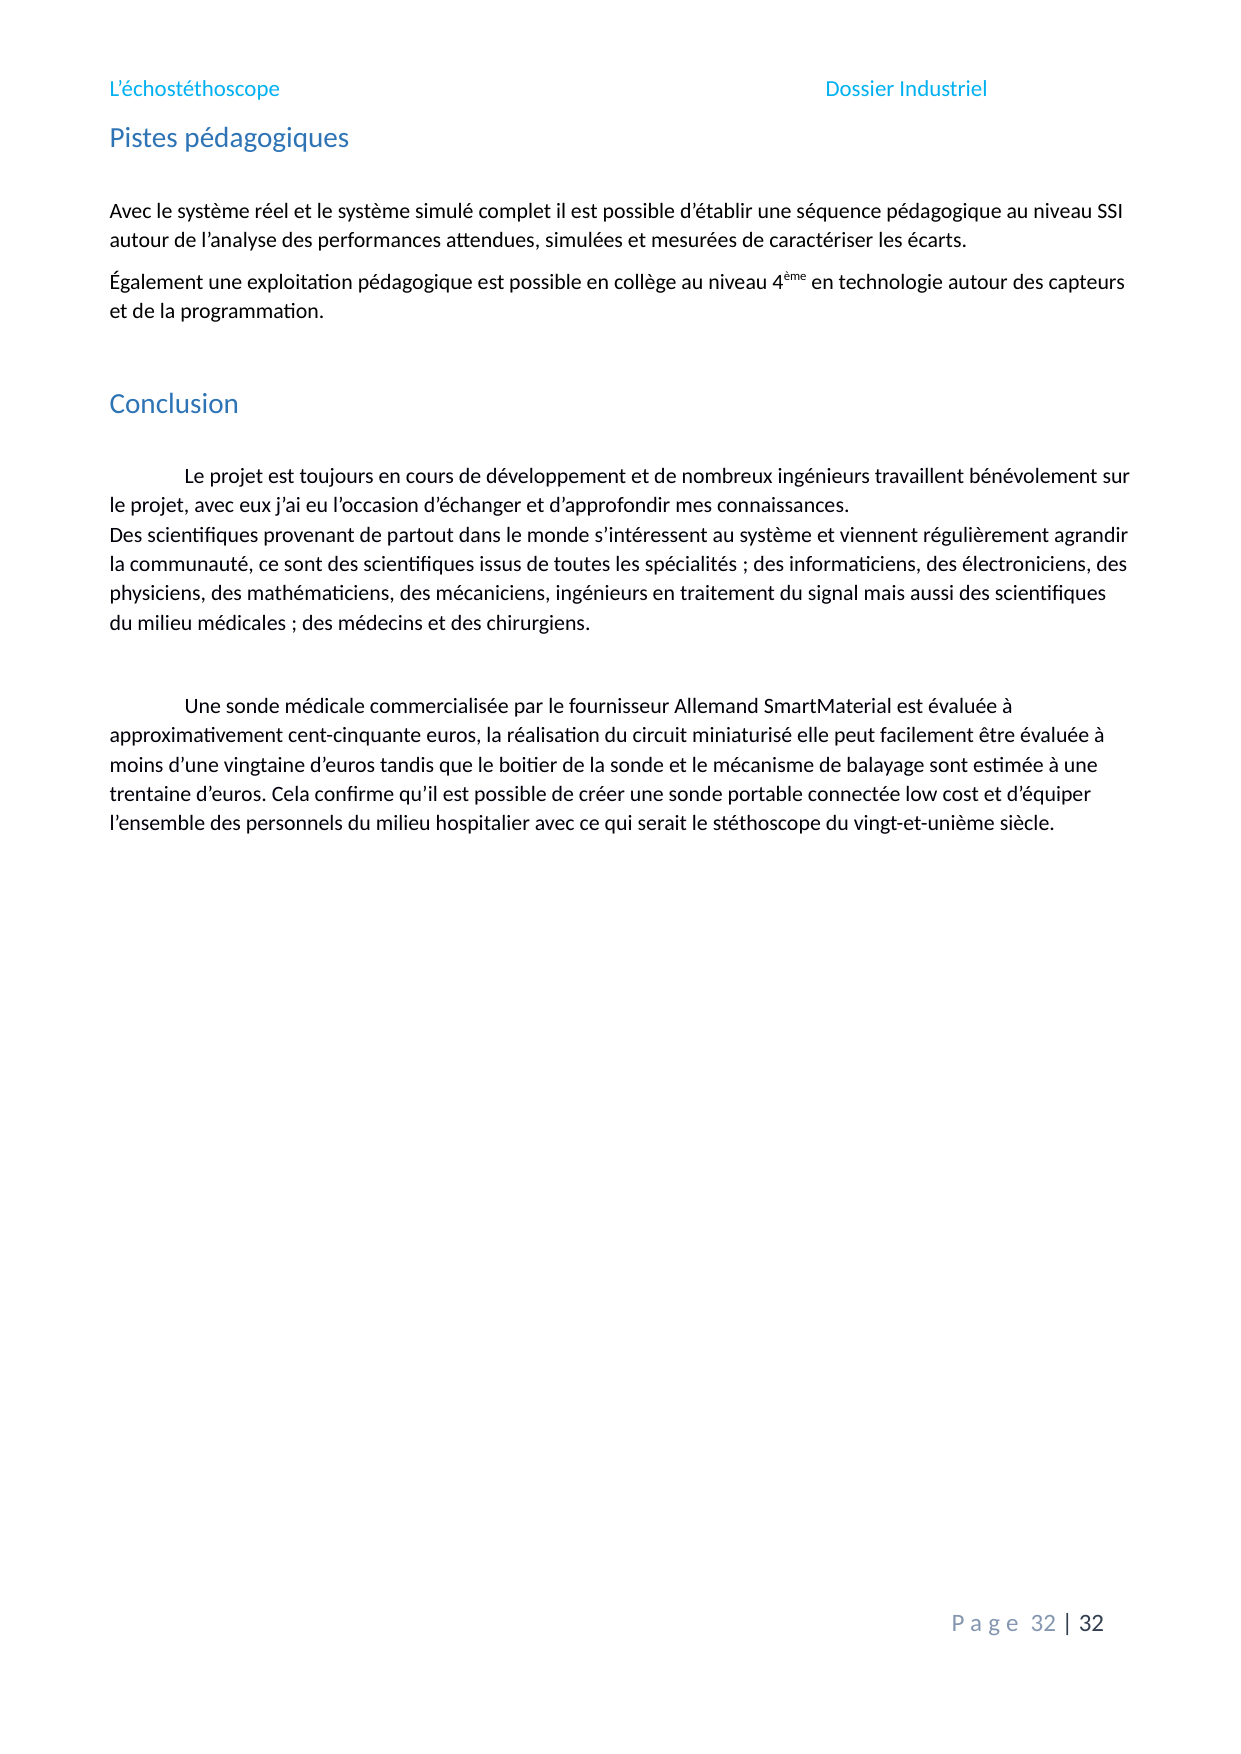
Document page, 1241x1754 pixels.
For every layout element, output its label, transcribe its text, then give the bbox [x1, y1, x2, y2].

text Également une exploitation pédagogique est possible en collège au niveau 4ème en technologie autour des capteurs et de la programmation. [109, 268, 1131, 324]
text Avec le système réel et le système simulé complet il est possible d’établir une séquence pédagogique au niveau SSI autour de l’analyse des performances attendues, simulées et mesurées de caractériser les écarts. [109, 197, 1131, 253]
text Une sonde médicale commercialisée par le fournisseur Allemand SmartMaterial est évaluée à approximativement cent-cinquante euros, la réalisation du circuit miniaturisé elle peut facilement être évaluée à moins d’une vingtaine d’euros tandis que le boitier de la sonde et le mécanisme de balayage sont estimée à une trentaine d’euros. Cela confirme qu’il est possible de créer une sonde portable connectée low cost et d’équiper l’ensemble des personnels du milieu hospitalier avec ce qui serait le stéthoscope du vingt-et-unième siècle. [109, 692, 1131, 836]
text Le projet est toujours en cours de développement et de nombreux ingénieurs travaillent bénévolement sur le projet, avec eux j’ai eu l’occasion d’échanger et d’approfondir mes connaissances. Des scientifiques provenant de partout dans le monde s’intéressent au système et viennent régulièrement agrandir la communauté, ce sont des scientifiques issus de toutes les spécialités ; des informaticiens, des électroniciens, des physiciens, des mathématiciens, des mécaniciens, ingénieurs en traitement du signal mais aussi des scientifiques du milieu médicales ; des médecins et des chirurgiens. [109, 462, 1131, 635]
subtitle Pistes pédagogiques [109, 119, 1131, 155]
subtitle Conclusion [109, 385, 1131, 421]
